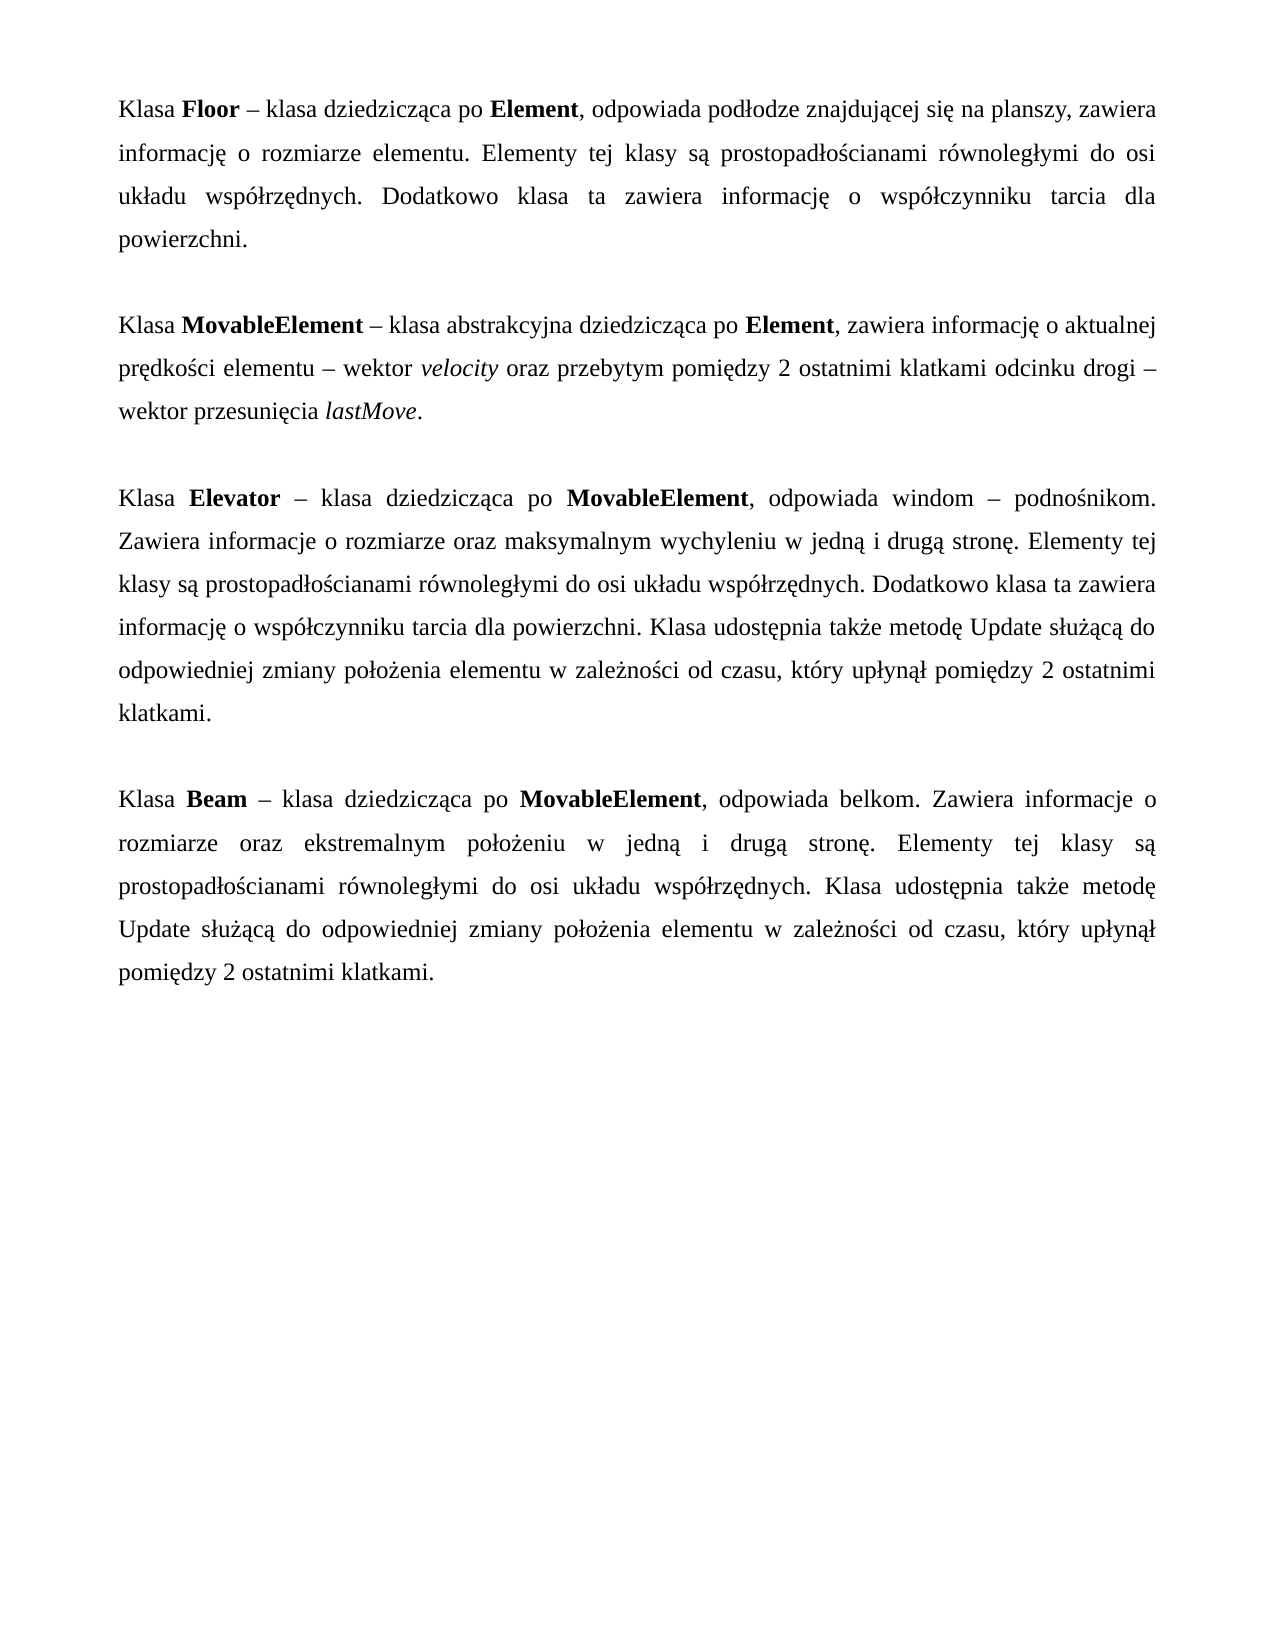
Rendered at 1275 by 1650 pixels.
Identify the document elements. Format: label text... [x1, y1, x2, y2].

text Klasa Elevator – klasa dziedzicząca po MovableElement, odpowiada windom – podnośnikom. Zawiera informacje o rozmiarze oraz maksymalnym wychyleniu w jedną i drugą stronę. Elementy tej klasy są prostopadłościanami równoległymi do osi układu współrzędnych. Dodatkowo klasa ta zawiera informację o współczynniku tarcia dla powierzchni. Klasa udostępnia także metodę Update służącą do odpowiedniej zmiany położenia elementu w zależności od czasu, który upłynął pomiędzy 2 ostatnimi klatkami. [118, 483, 1157, 727]
text Klasa MovableElement – klasa abstrakcyjna dziedzicząca po Element, zawiera informację o aktualnej prędkości elementu – wektor velocity oraz przebytym pomiędzy 2 ostatnimi klatkami odcinku drogi – wektor przesunięcia lastMove. [118, 310, 1157, 425]
text Klasa Floor – klasa dziedzicząca po Element, odpowiada podłodze znajdującej się na planszy, zawiera informację o rozmiarze elementu. Elementy tej klasy są prostopadłościanami równoległymi do osi układu współrzędnych. Dodatkowo klasa ta zawiera informację o współczynniku tarcia dla powierzchni. [118, 94, 1157, 253]
text Klasa Beam – klasa dziedzicząca po MovableElement, odpowiada belkom. Zawiera informacje o rozmiarze oraz ekstremalnym położeniu w jedną i drugą stronę. Elementy tej klasy są prostopadłościanami równoległymi do osi układu współrzędnych. Klasa udostępnia także metodę Update służącą do odpowiedniej zmiany położenia elementu w zależności od czasu, który upłynął pomiędzy 2 ostatnimi klatkami. [118, 784, 1157, 986]
